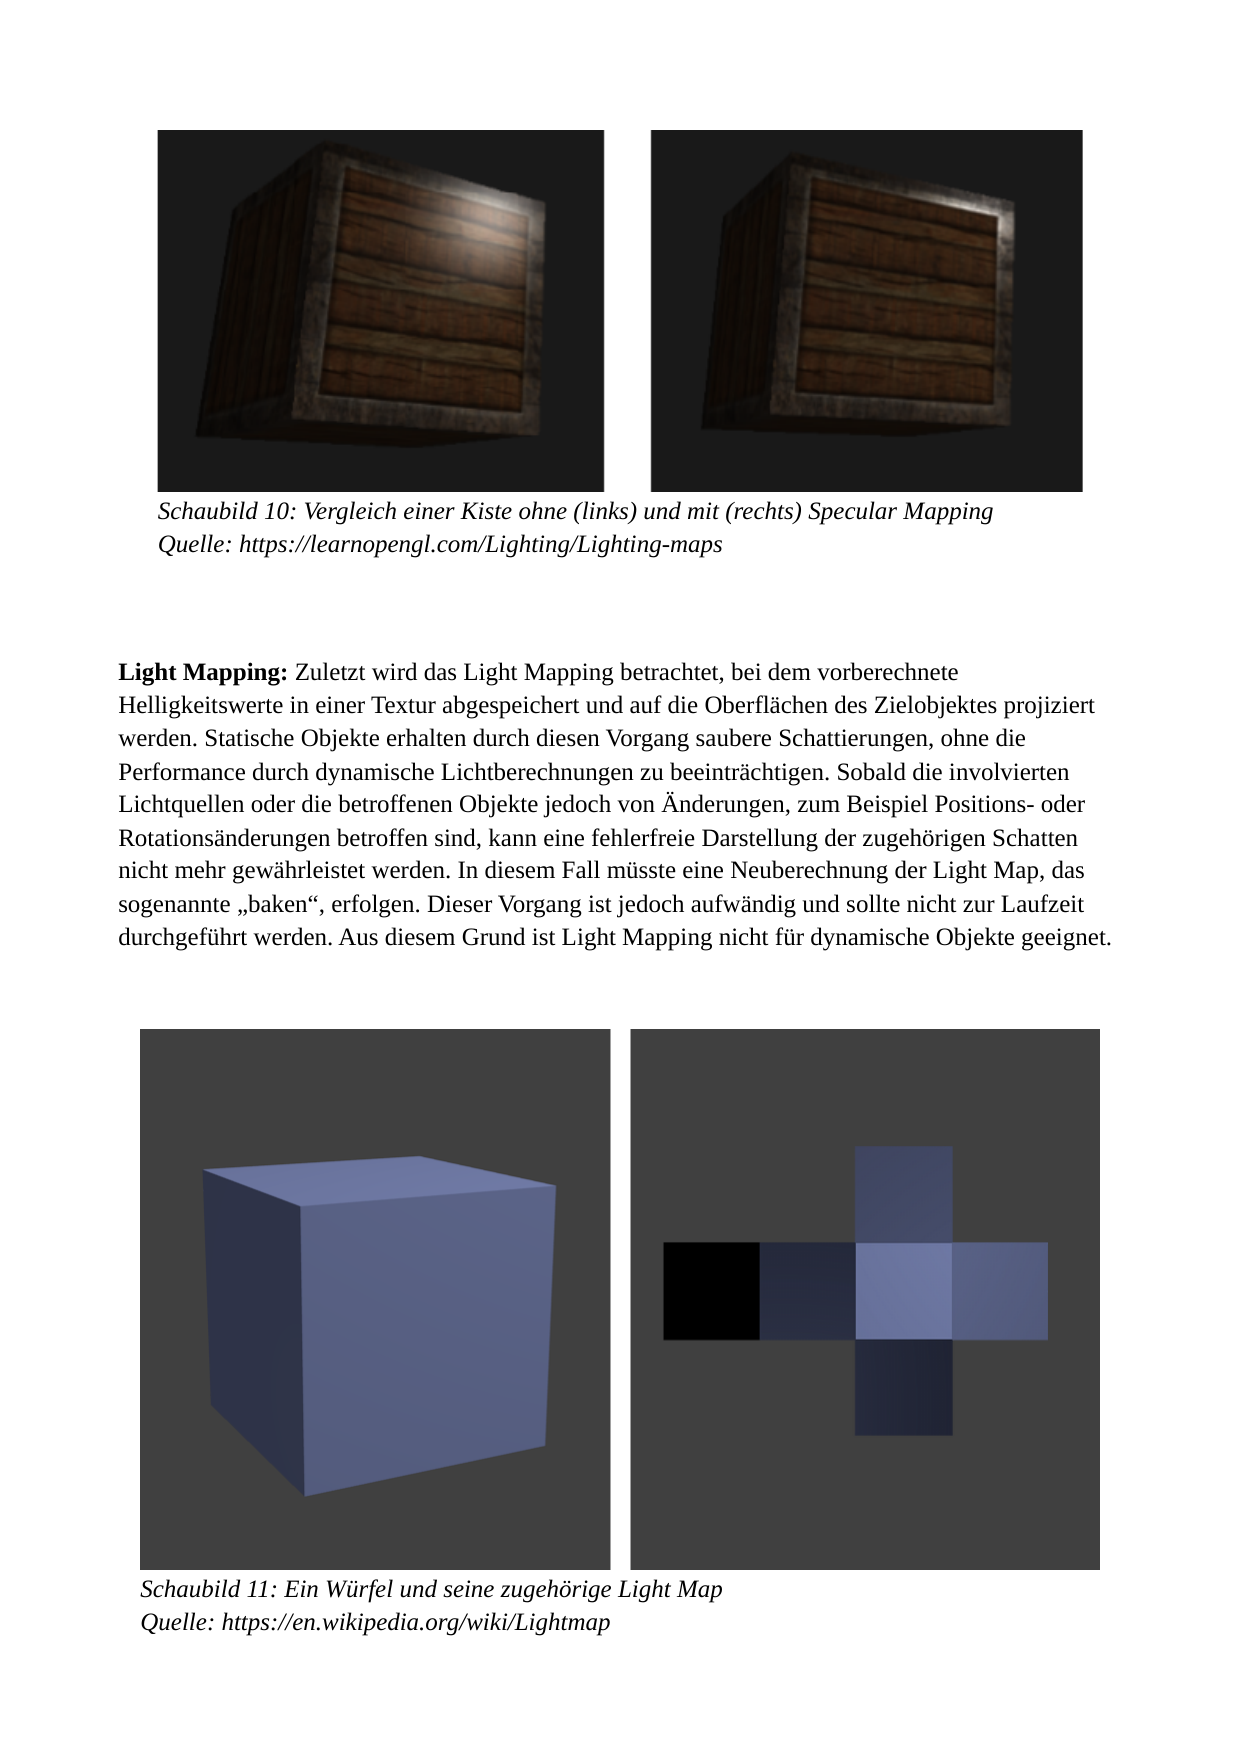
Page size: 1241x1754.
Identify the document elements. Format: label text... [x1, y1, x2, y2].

text Light Mapping: Zuletzt wird das Light Mapping betrachtet, bei dem vorberechnete Helligkeitswerte in einer Textur abgespeichert und auf die Oberflächen des Zielobjektes projiziert werden. Statische Objekte erhalten durch diesen Vorgang saubere Schattierungen, ohne die Performance durch dynamische Lichtberechnungen zu beeinträchtigen. Sobald die involvierten Lichtquellen oder die betroffenen Objekte jedoch von Änderungen, zum Beispiel Positions- oder Rotationsänderungen betroffen sind, kann eine fehlerfreie Darstellung der zugehörigen Schatten nicht mehr gewährleistet werden. In diesem Fall müsste eine Neuberechnung der Light Map, das sogenannte „baken“, erfolgen. Dieser Vorgang ist jedoch aufwändig und sollte nicht zur Laufzeit durchgeführt werden. Aus diesem Grund ist Light Mapping nicht für dynamische Objekte geeignet. [118, 657, 1122, 950]
text Schaubild 10: Vergleich einer Kiste ohne (links) und mit (rechts) Specular Mapping Quelle: https://learnopengl.com/Lighting/Lighting-maps [158, 492, 1083, 558]
picture [140, 1029, 1100, 1570]
text Schaubild 11: Ein Würfel und seine zugehörige Light Map Quelle: https://en.wikipedia.org/wiki/Lightmap [140, 1570, 1100, 1636]
picture [157, 130, 1083, 492]
